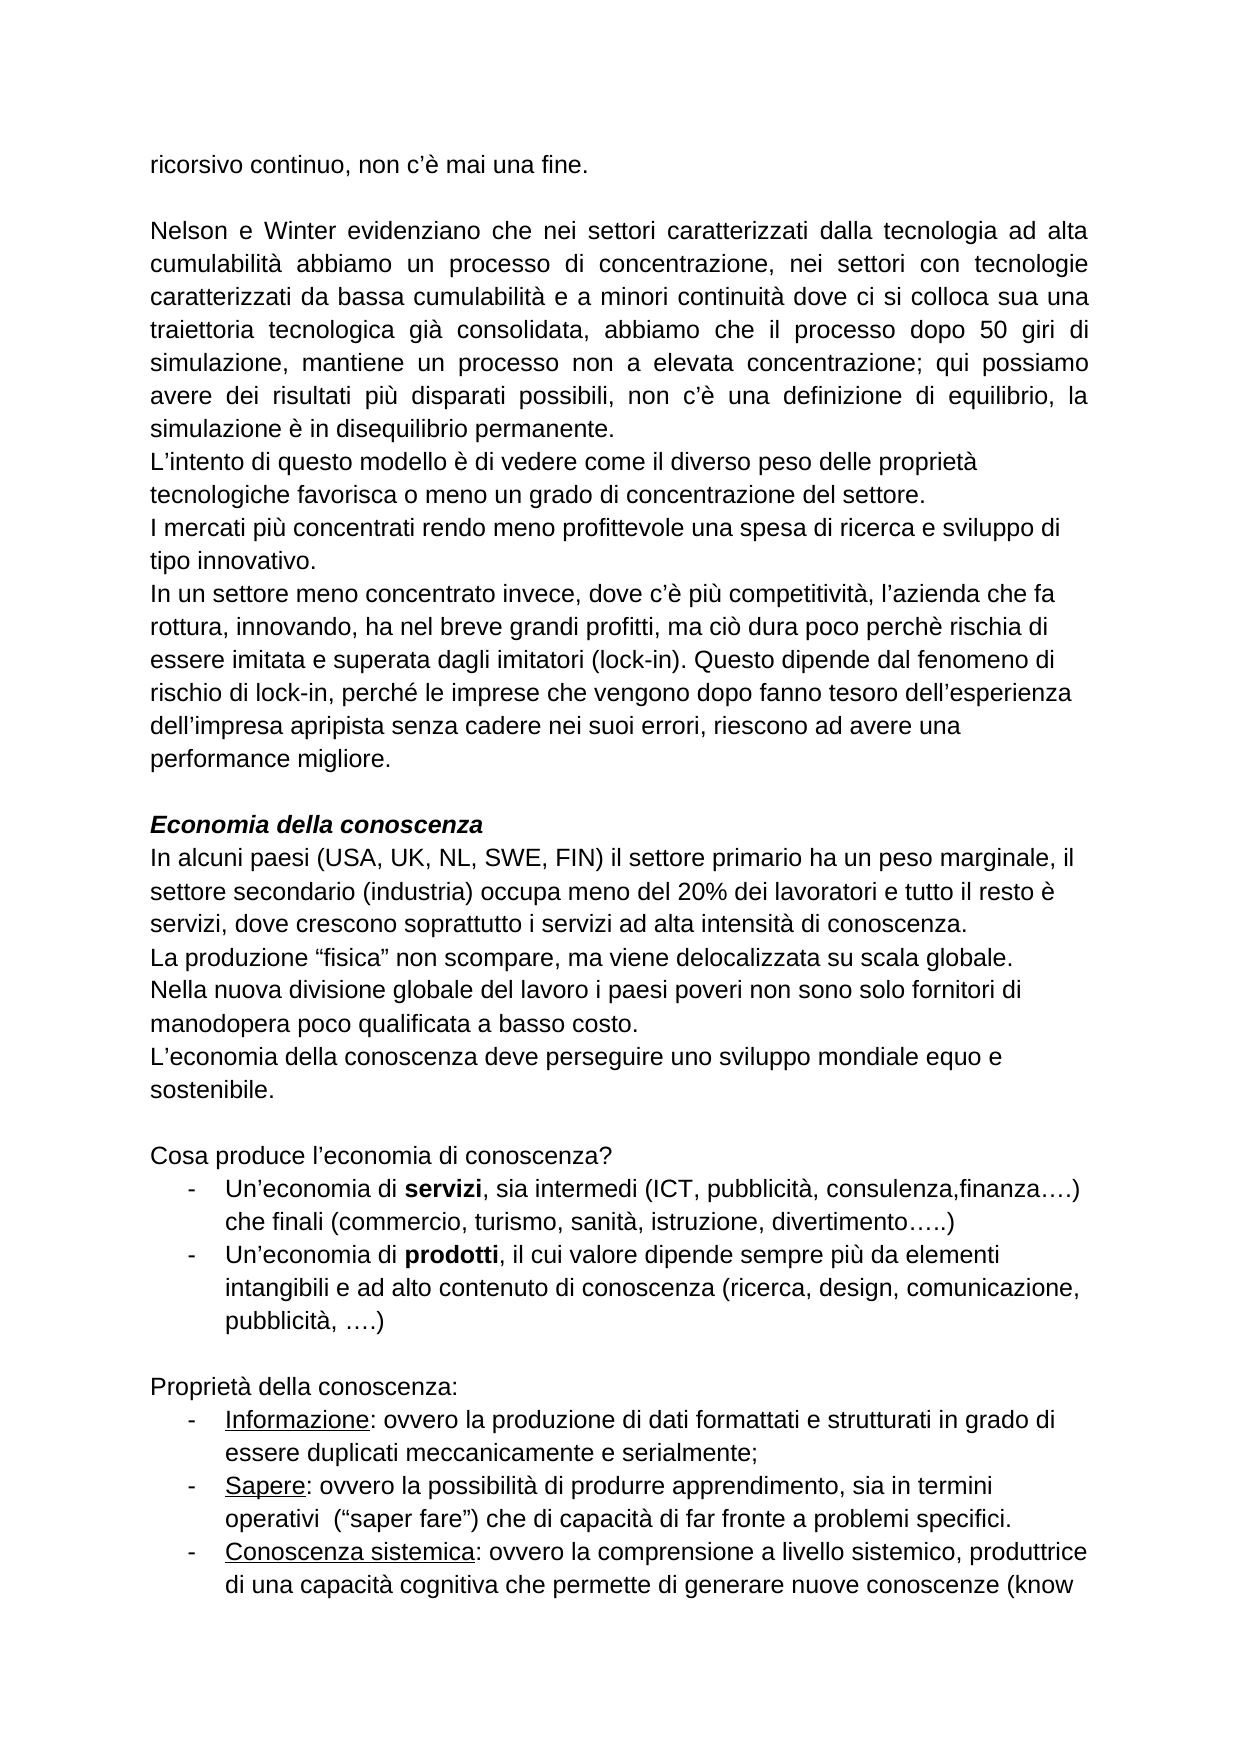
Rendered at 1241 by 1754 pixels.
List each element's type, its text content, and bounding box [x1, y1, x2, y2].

text L’economia della conoscenza deve perseguire uno sviluppo mondiale equo e sostenibile. [150, 1042, 1090, 1103]
text ricorsivo continuo, non c’è mai una fine. [150, 150, 1090, 179]
text La produzione “fisica” non scompare, ma viene delocalizzata su scala globale. [150, 942, 1090, 971]
text I mercati più concentrati rendo meno profittevole una spesa di ricerca e sviluppo di tipo innovativo. [150, 513, 1090, 575]
text In alcuni paesi (USA, UK, NL, SWE, FIN) il settore primario ha un peso marginale, il settore secondario (industria) occupa meno del 20% dei lavoratori e tutto il resto è servizi, dove crescono soprattutto i servizi ad alta intensità di conoscenza. [150, 843, 1090, 938]
text Cosa produce l’economia di conoscenza? [150, 1141, 1090, 1169]
text Nelson e Winter evidenziano che nei settori caratterizzati dalla tecnologia ad alta cumulabilità abbiamo un processo di concentrazione, nei settori con tecnologie caratterizzati da bassa cumulabilità e a minori continuità dove ci si colloca sua una traiettoria tecnologica già consolidata, abbiamo che il processo dopo 50 giri di simulazione, mantiene un processo non a elevata concentrazione; qui possiamo avere dei risultati più disparati possibili, non c’è una definizione di equilibrio, la simulazione è in disequilibrio permanente. [150, 216, 1090, 443]
list Un’economia di prodotti, il cui valore dipende sempre più da elementi intangibili e ad alto contenuto di conoscenza (ricerca, design, comunicazione, pubblicità, ….) [187, 1240, 1090, 1334]
list Informazione: ovvero la produzione di dati formattati e strutturati in grado di essere duplicati meccanicamente e serialmente; [187, 1405, 1090, 1467]
text Nella nuova divisione globale del lavoro i paesi poveri non sono solo fornitori di manodopera poco qualificata a basso costo. [150, 976, 1090, 1037]
text L’intento di questo modello è di vedere come il diverso peso delle proprietà tecnologiche favorisca o meno un grado di concentrazione del settore. [150, 447, 1090, 509]
list Conoscenza sistemica: ovvero la comprensione a livello sistemico, produttrice di una capacità cognitiva che permette di generare nuove conoscenze (know [187, 1537, 1090, 1599]
list Sapere: ovvero la possibilità di produrre apprendimento, sia in termini operativi (“saper fare”) che di capacità di far fronte a problemi specifici. [187, 1471, 1090, 1533]
list Un’economia di servizi, sia intermedi (ICT, pubblicità, consulenza,finanza….) che finali (commercio, turismo, sanità, istruzione, divertimento…..) [187, 1174, 1090, 1235]
text Proprietà della conoscenza: [150, 1372, 1090, 1401]
text In un settore meno concentrato invece, dove c’è più competitività, l’azienda che fa rottura, innovando, ha nel breve grandi profitti, ma ciò dura poco perchè rischia di essere imitata e superata dagli imitatori (lock-in). Questo dipende dal fenomeno di rischio di lock-in, perché le imprese che vengono dopo fanno tesoro dell’esperienza dell’impresa apripista senza cadere nei suoi errori, riescono ad avere una performance migliore. [150, 579, 1090, 773]
text Economia della conoscenza [150, 810, 1090, 839]
